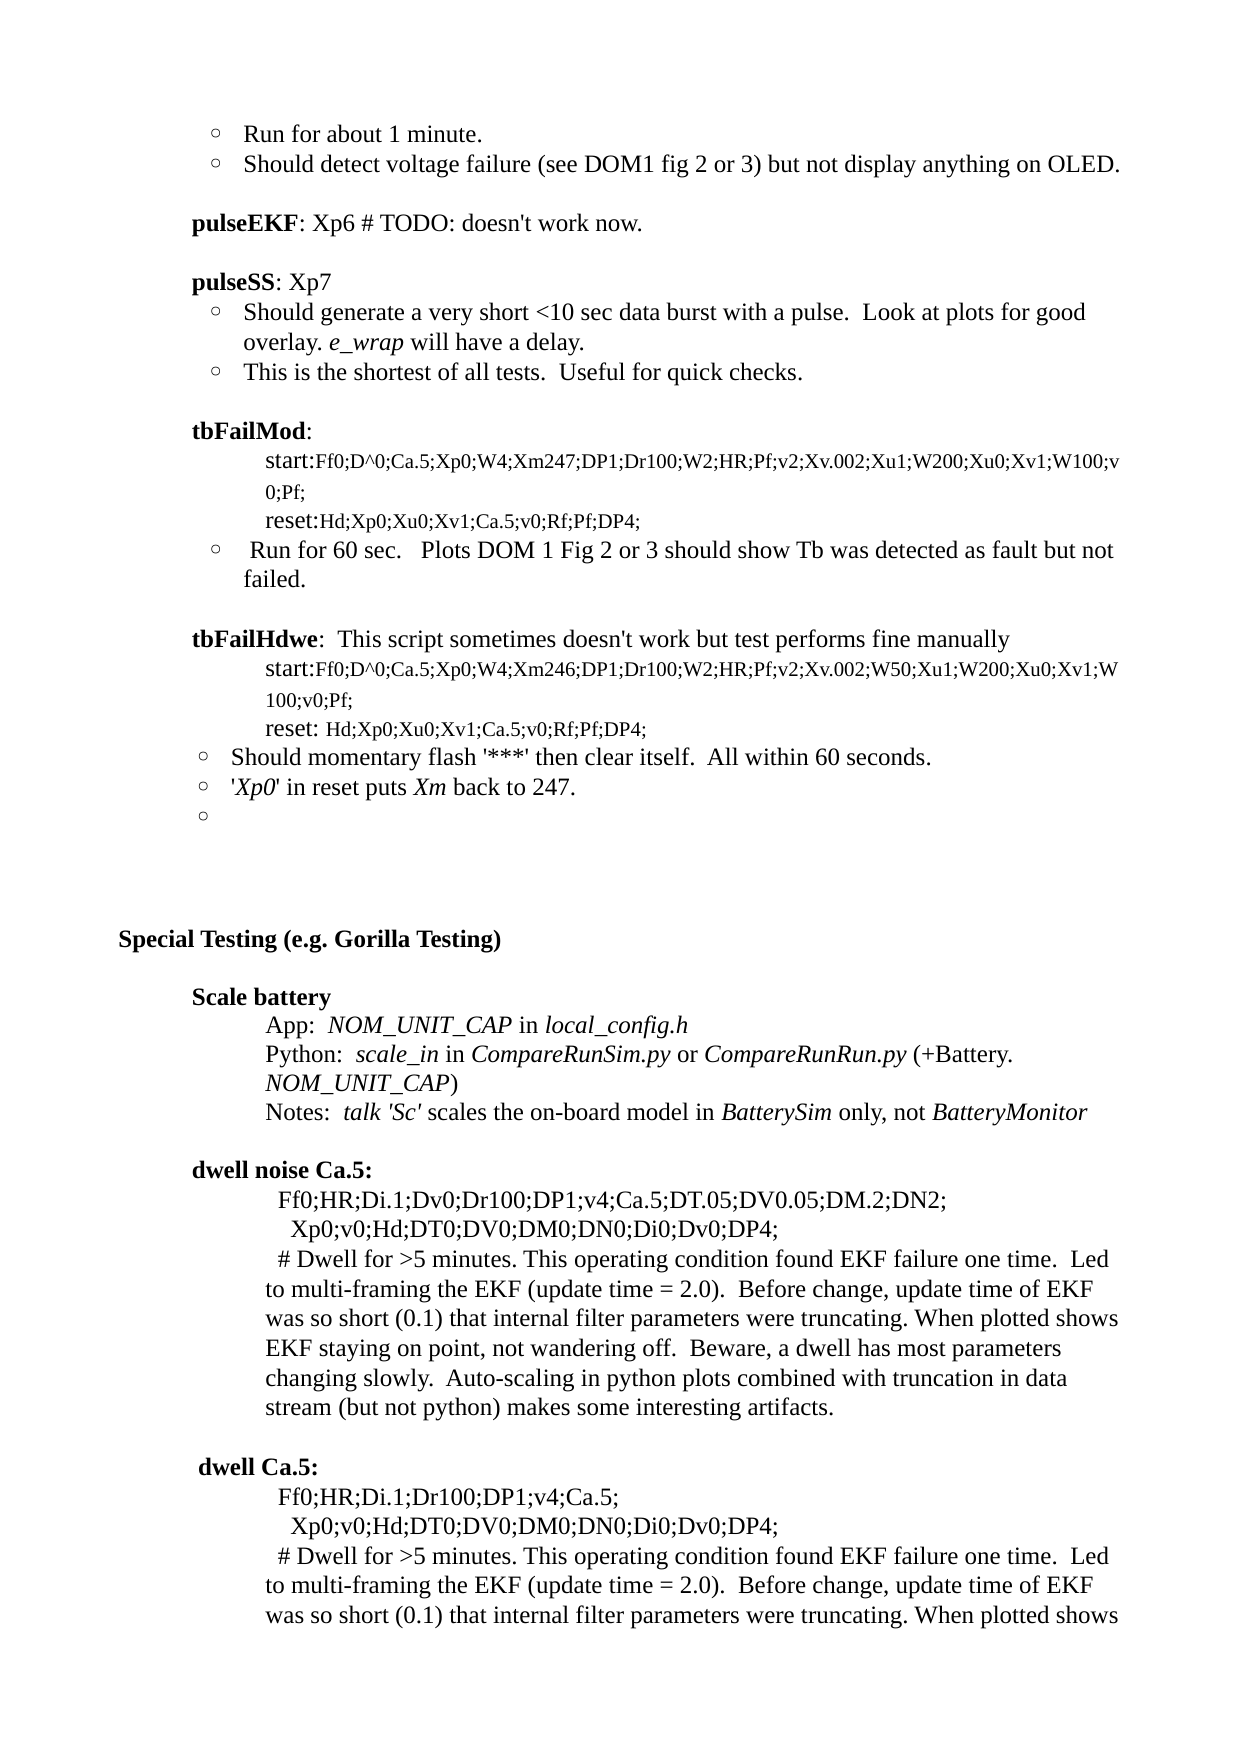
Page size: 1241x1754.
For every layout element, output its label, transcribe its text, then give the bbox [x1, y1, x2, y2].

text tbFailHdwe: This script sometimes doesn't work but test performs fine manually [192, 623, 1122, 652]
text pulseEKF: Xp6 # TODO: doesn't work now. [118, 207, 1122, 237]
text Notes: talk 'Sc' scales the on-board model in BatterySim only, not BatteryMonitor [265, 1097, 1122, 1154]
text Special Testing (e.g. Gorilla Testing) [118, 924, 1122, 953]
text reset: Hd;Xp0;Xu0;Xv1;Ca.5;v0;Rf;Pf;DP4; [118, 712, 1122, 742]
text dwell noise Ca.5: [118, 1154, 1122, 1184]
list Should momentary flash '***' then clear itself. All within 60 seconds. [193, 742, 1122, 771]
text reset:Hd;Xp0;Xu0;Xv1;Ca.5;v0;Rf;Pf;DP4; [118, 504, 1122, 534]
text Xp0;v0;Hd;DT0;DV0;DM0;DN0;Di0;Dv0;DP4; [265, 1213, 1122, 1243]
text Scale battery [192, 982, 1122, 1010]
list Run for 60 sec. Plots DOM 1 Fig 2 or 3 should show Tb was detected as fault but not failed. [206, 534, 1122, 593]
text start:Ff0;D^0;Ca.5;Xp0;W4;Xm247;DP1;Dr100;W2;HR;Pf;v2;Xv.002;Xu1;W200;Xu0;Xv1;W100;v0;Pf; [265, 445, 1122, 504]
text pulseSS: Xp7 [118, 267, 1122, 296]
text # Dwell for >5 minutes. This operating condition found EKF failure one time. Led to multi-framing the EKF (update time = 2.0). Before change, update time of EKF was so short (0.1) that internal filter parameters were truncating. When plotted shows EKF staying on point, not wandering off. Beware, a dwell has most parameters changing slowly. Auto-scaling in python plots combined with truncation in data stream (but not python) makes some interesting artifacts. [265, 1243, 1122, 1421]
text App: NOM_UNIT_CAP in local_config.h [265, 1010, 1122, 1039]
text Xp0;v0;Hd;DT0;DV0;DM0;DN0;Di0;Dv0;DP4; [265, 1510, 1122, 1540]
list Should detect voltage failure (see DOM1 fig 2 or 3) but not display anything on OLED. [206, 148, 1122, 177]
text # Dwell for >5 minutes. This operating condition found EKF failure one time. Led to multi-framing the EKF (update time = 2.0). Before change, update time of EKF was so short (0.1) that internal filter parameters were truncating. When plotted shows [265, 1540, 1122, 1629]
list Should generate a very short <10 sec data burst with a pulse. Look at plots for good overlay. e_wrap will have a delay. [206, 296, 1122, 356]
text Python: scale_in in CompareRunSim.py or CompareRunRun.py (+Battery. NOM_UNIT_CAP) [265, 1039, 1122, 1097]
text dwell Ca.5: [192, 1451, 1122, 1481]
text Ff0;HR;Di.1;Dv0;Dr100;DP1;v4;Ca.5;DT.05;DV0.05;DM.2;DN2; [265, 1184, 1122, 1213]
text tbFailMod: [118, 415, 1122, 445]
list This is the shortest of all tests. Useful for quick checks. [206, 356, 1122, 385]
list 'Xp0' in reset puts Xm back to 247. [193, 771, 1122, 801]
text Ff0;HR;Di.1;Dr100;DP1;v4;Ca.5; [265, 1481, 1122, 1510]
text start:Ff0;D^0;Ca.5;Xp0;W4;Xm246;DP1;Dr100;W2;HR;Pf;v2;Xv.002;W50;Xu1;W200;Xu0;Xv1;W100;v0;Pf; [265, 652, 1122, 712]
list Run for about 1 minute. [206, 118, 1122, 148]
